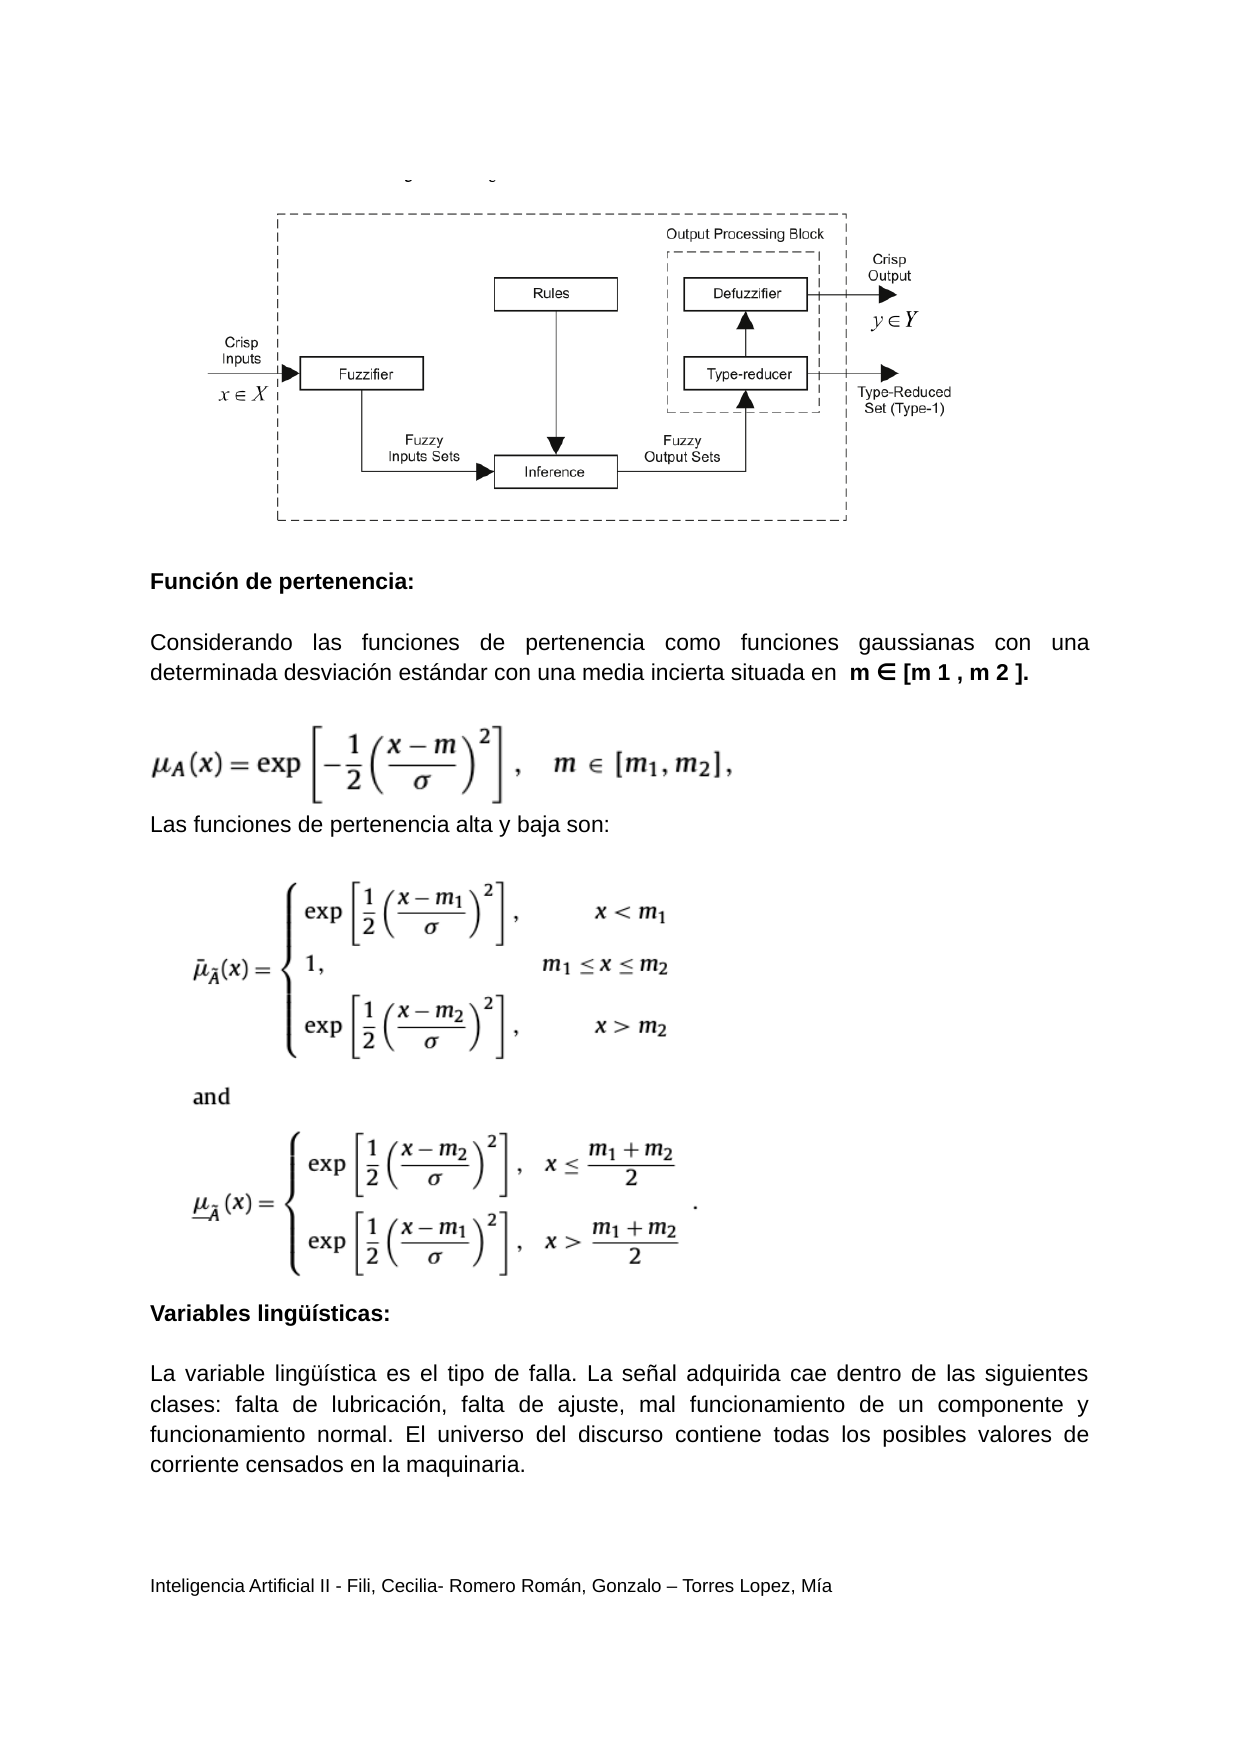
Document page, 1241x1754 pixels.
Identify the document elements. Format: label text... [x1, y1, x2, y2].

picture [150, 719, 742, 808]
text Las funciones de pertenencia alta y baja son: [150, 811, 1090, 838]
text Considerando las funciones de pertenencia como funciones gaussianas con una determinada desviación estándar con una media incierta situada en m ∈ [m 1 , m 2 ]. [150, 629, 1090, 685]
picture [150, 871, 730, 1296]
text Variables lingüísticas: [150, 1300, 1090, 1326]
text La variable lingüística es el tipo de falla. La señal adquirida cae dentro de las siguientes clases: falta de lubricación, falta de ajuste, mal funcionamiento de un componente y funcionamiento normal. El universo del discurso contiene todas los posibles valores de corriente censados en la maquinaria. [150, 1360, 1090, 1477]
text Función de pertenencia: [150, 568, 1090, 594]
picture [150, 180, 981, 535]
